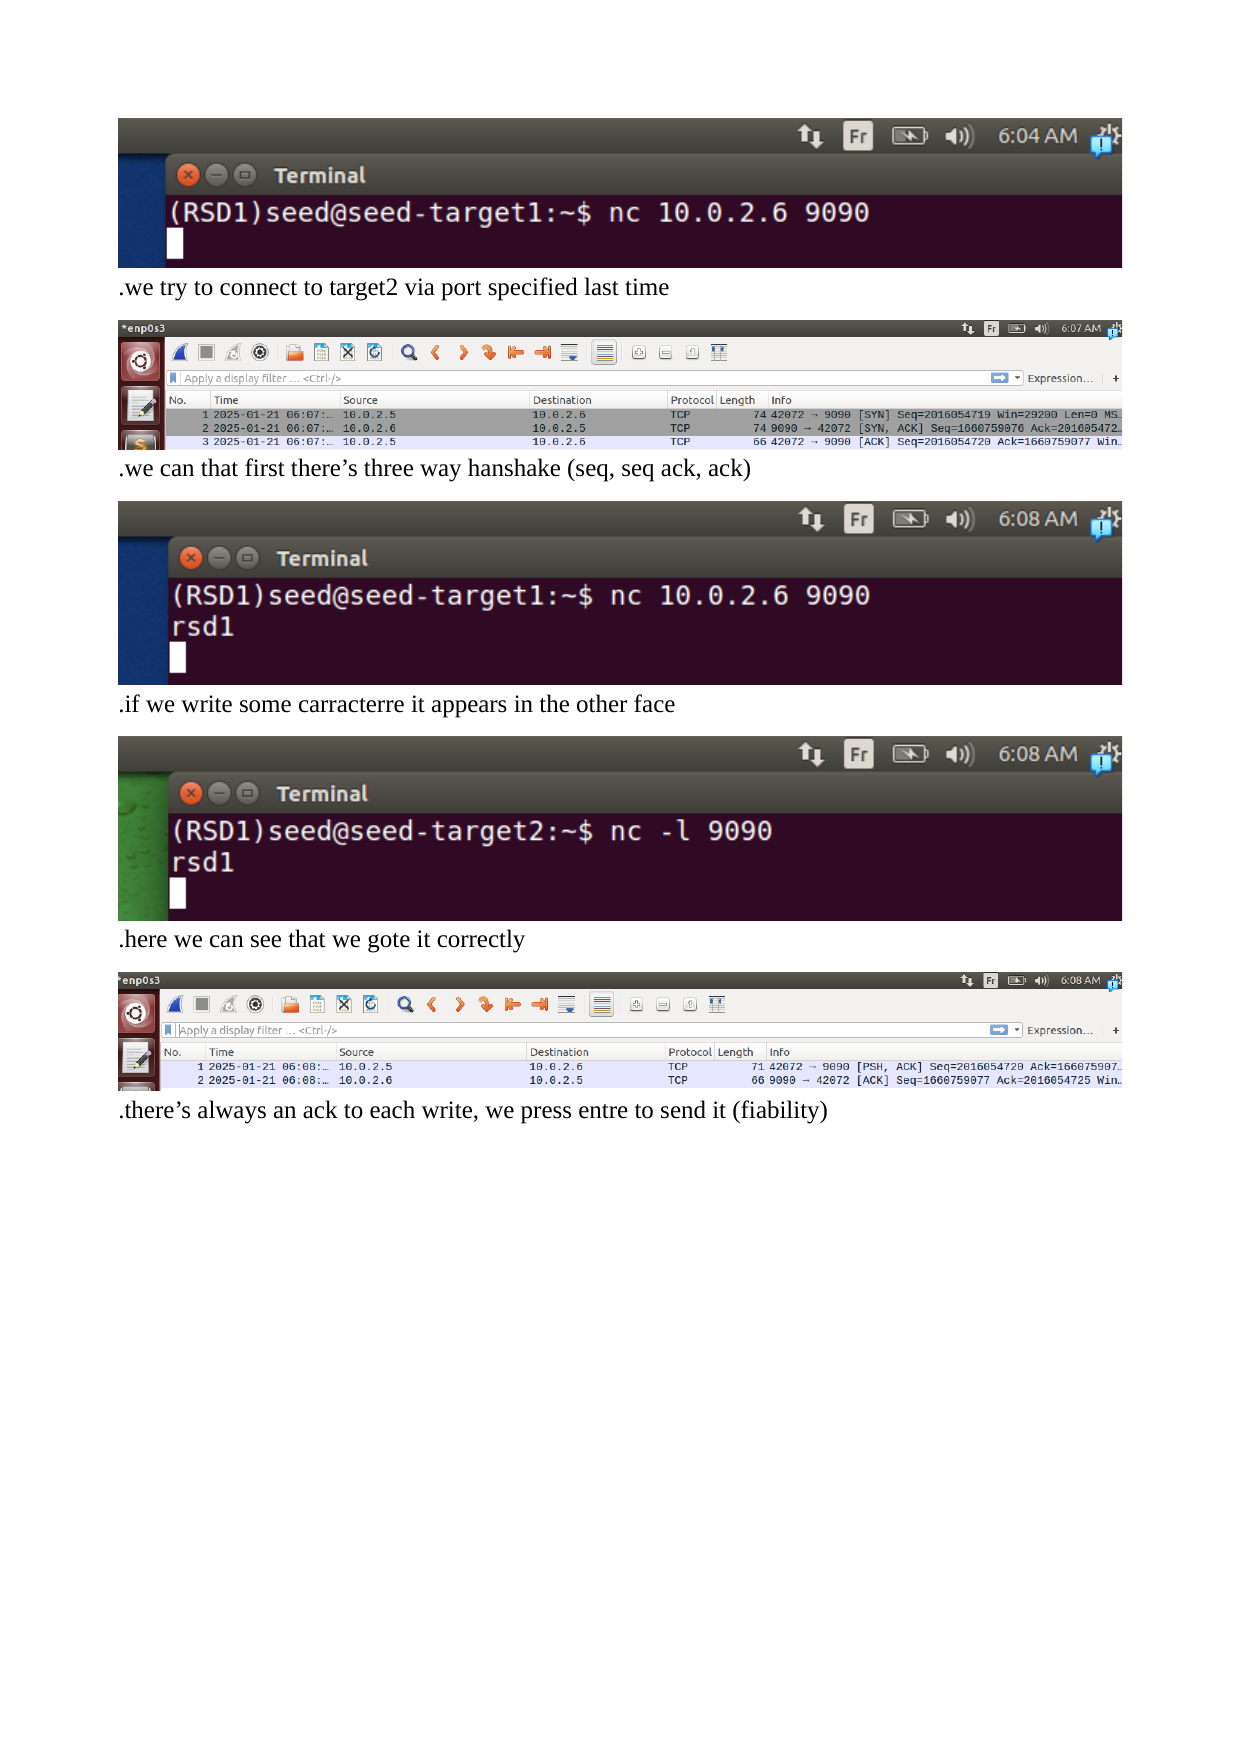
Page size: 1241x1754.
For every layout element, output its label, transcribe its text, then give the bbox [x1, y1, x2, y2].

picture [118, 118, 1123, 268]
text .we try to connect to target2 via port specified last time [118, 268, 1122, 301]
text .here we can see that we gote it correctly [118, 921, 1122, 953]
text .there’s always an ack to each write, we press entre to send it (fiability) [118, 1091, 1122, 1124]
text .we can that first there’s three way hanshake (seq, seq ack, ack) [118, 450, 1122, 482]
text .if we write some carracterre it appears in the other face [118, 685, 1122, 718]
picture [118, 972, 1123, 1091]
picture [118, 501, 1123, 685]
picture [118, 320, 1123, 450]
picture [118, 736, 1123, 921]
